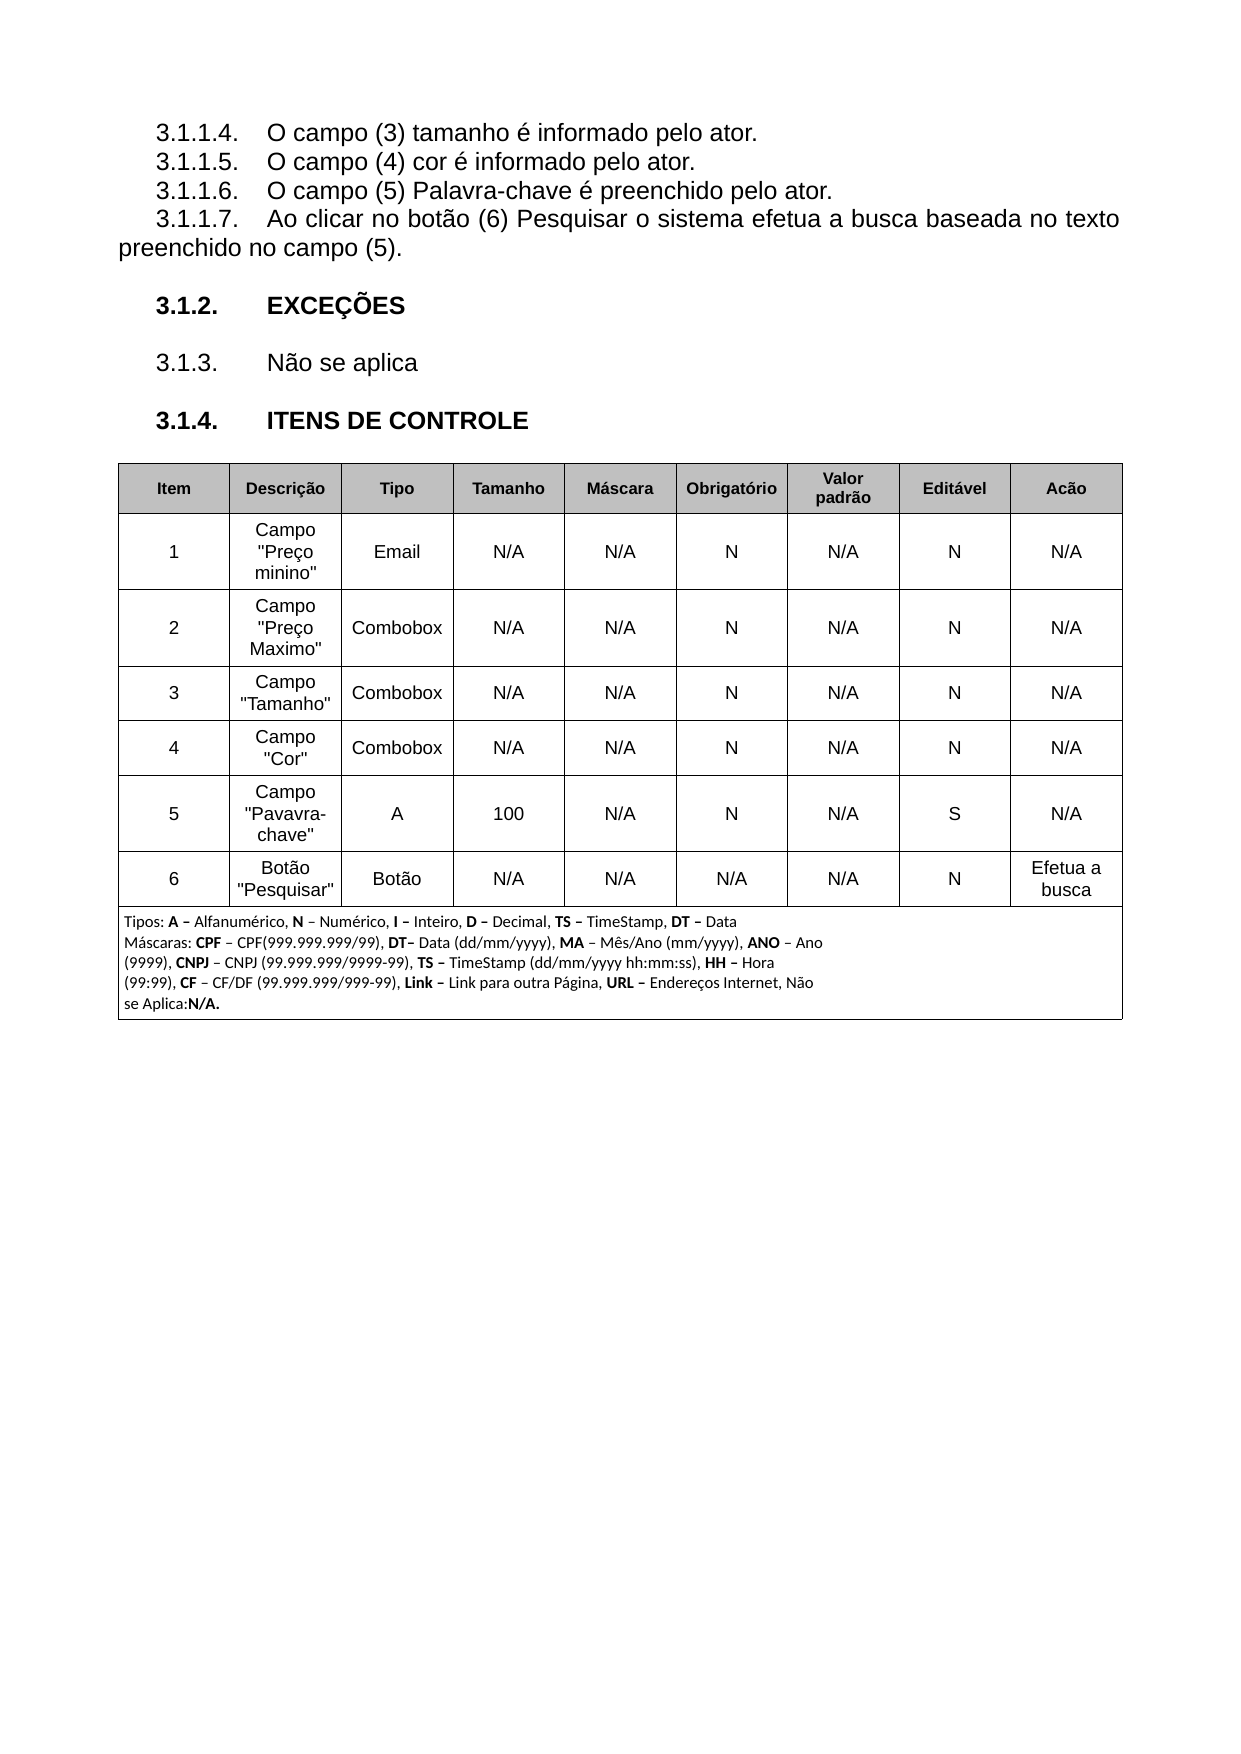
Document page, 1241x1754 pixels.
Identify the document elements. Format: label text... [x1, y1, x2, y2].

table_cell N/A [677, 852, 787, 906]
table_cell N/A [565, 514, 676, 589]
table_cell 3 [119, 667, 229, 720]
table_header Descrição [230, 464, 341, 513]
table_cell N/A [454, 852, 564, 906]
table_cell Campo "Preço Maximo" [230, 590, 341, 666]
table_cell N/A [565, 667, 676, 720]
table_cell N/A [454, 721, 564, 775]
table_cell N/A [1011, 721, 1122, 775]
table_header Valor padrão [788, 464, 899, 513]
table_header Tamanho [454, 464, 564, 513]
table_cell N/A [788, 721, 899, 775]
table_cell N/A [565, 776, 676, 851]
list O campo (3) tamanho é informado pelo ator. [118, 118, 1122, 147]
table_header Editável [900, 464, 1010, 513]
list ITENS DE CONTROLE [118, 406, 1122, 434]
table_cell N [900, 667, 1010, 720]
table_cell N/A [565, 852, 676, 906]
table_cell N/A [1011, 514, 1122, 589]
table_cell 1 [119, 514, 229, 589]
list Ao clicar no botão (6) Pesquisar o sistema efetua a busca baseada no texto preenchido no campo (5). [118, 204, 1122, 262]
table_cell Campo "Cor" [230, 721, 341, 775]
table_cell Botão "Pesquisar" [230, 852, 341, 906]
table_cell N/A [565, 721, 676, 775]
table_cell N [677, 776, 787, 851]
table_cell Email [342, 514, 453, 589]
table_cell N [900, 514, 1010, 589]
table_cell Combobox [342, 590, 453, 666]
table_cell N/A [788, 776, 899, 851]
table_cell 5 [119, 776, 229, 851]
table_cell Campo "Preço minino" [230, 514, 341, 589]
table_cell N [677, 721, 787, 775]
table_cell N/A [1011, 590, 1122, 666]
table_cell Botão [342, 852, 453, 906]
table_cell 6 [119, 852, 229, 906]
table_cell N [677, 590, 787, 666]
table_cell Combobox [342, 667, 453, 720]
table_cell Campo "Tamanho" [230, 667, 341, 720]
table_cell N/A [454, 514, 564, 589]
table_cell N [900, 590, 1010, 666]
table_header Item [119, 464, 229, 513]
list O campo (4) cor é informado pelo ator. [118, 147, 1122, 176]
table_cell N [900, 721, 1010, 775]
list EXCEÇÕES [118, 291, 1122, 319]
table_cell A [342, 776, 453, 851]
table_cell N/A [454, 590, 564, 666]
list Não se aplica [118, 348, 1122, 377]
table_cell N [900, 852, 1010, 906]
table_cell 100 [454, 776, 564, 851]
table_cell N [677, 514, 787, 589]
table_cell 4 [119, 721, 229, 775]
table_cell Campo "Pavavra-chave" [230, 776, 341, 851]
table_cell N/A [454, 667, 564, 720]
table_cell N/A [1011, 667, 1122, 720]
table_cell N/A [788, 667, 899, 720]
table_header Obrigatório [677, 464, 787, 513]
table_header Tipo [342, 464, 453, 513]
table_cell N [677, 667, 787, 720]
table_cell S [900, 776, 1010, 851]
table_cell Efetua a busca [1011, 852, 1122, 906]
table_cell N/A [1011, 776, 1122, 851]
table_header Acão [1011, 464, 1122, 513]
table_cell 2 [119, 590, 229, 666]
table_header Máscara [565, 464, 676, 513]
table_cell Combobox [342, 721, 453, 775]
table_cell N/A [788, 852, 899, 906]
table_cell N/A [788, 514, 899, 589]
table_cell N/A [565, 590, 676, 666]
list O campo (5) Palavra-chave é preenchido pelo ator. [118, 176, 1122, 204]
table_cell N/A [788, 590, 899, 666]
table_cell Tipos: A – Alfanumérico, N – Numérico, I – Inteiro, D – Decimal, TS – TimeStamp, DT – Data Máscaras: CPF – CPF(999.999.999/99), DT– Data (dd/mm/yyyy), MA – Mês/Ano (mm/yyyy), ANO – Ano (9999), CNPJ – CNPJ (99.999.999/9999-99), TS – TimeStamp (dd/mm/yyyy hh:mm:ss), HH – Hora (99:99), CF – CF/DF (99.999.999/999-99), Link – Link para outra Página, URL – Endereços Internet, Não se Aplica:N/A. [119, 907, 1122, 1019]
